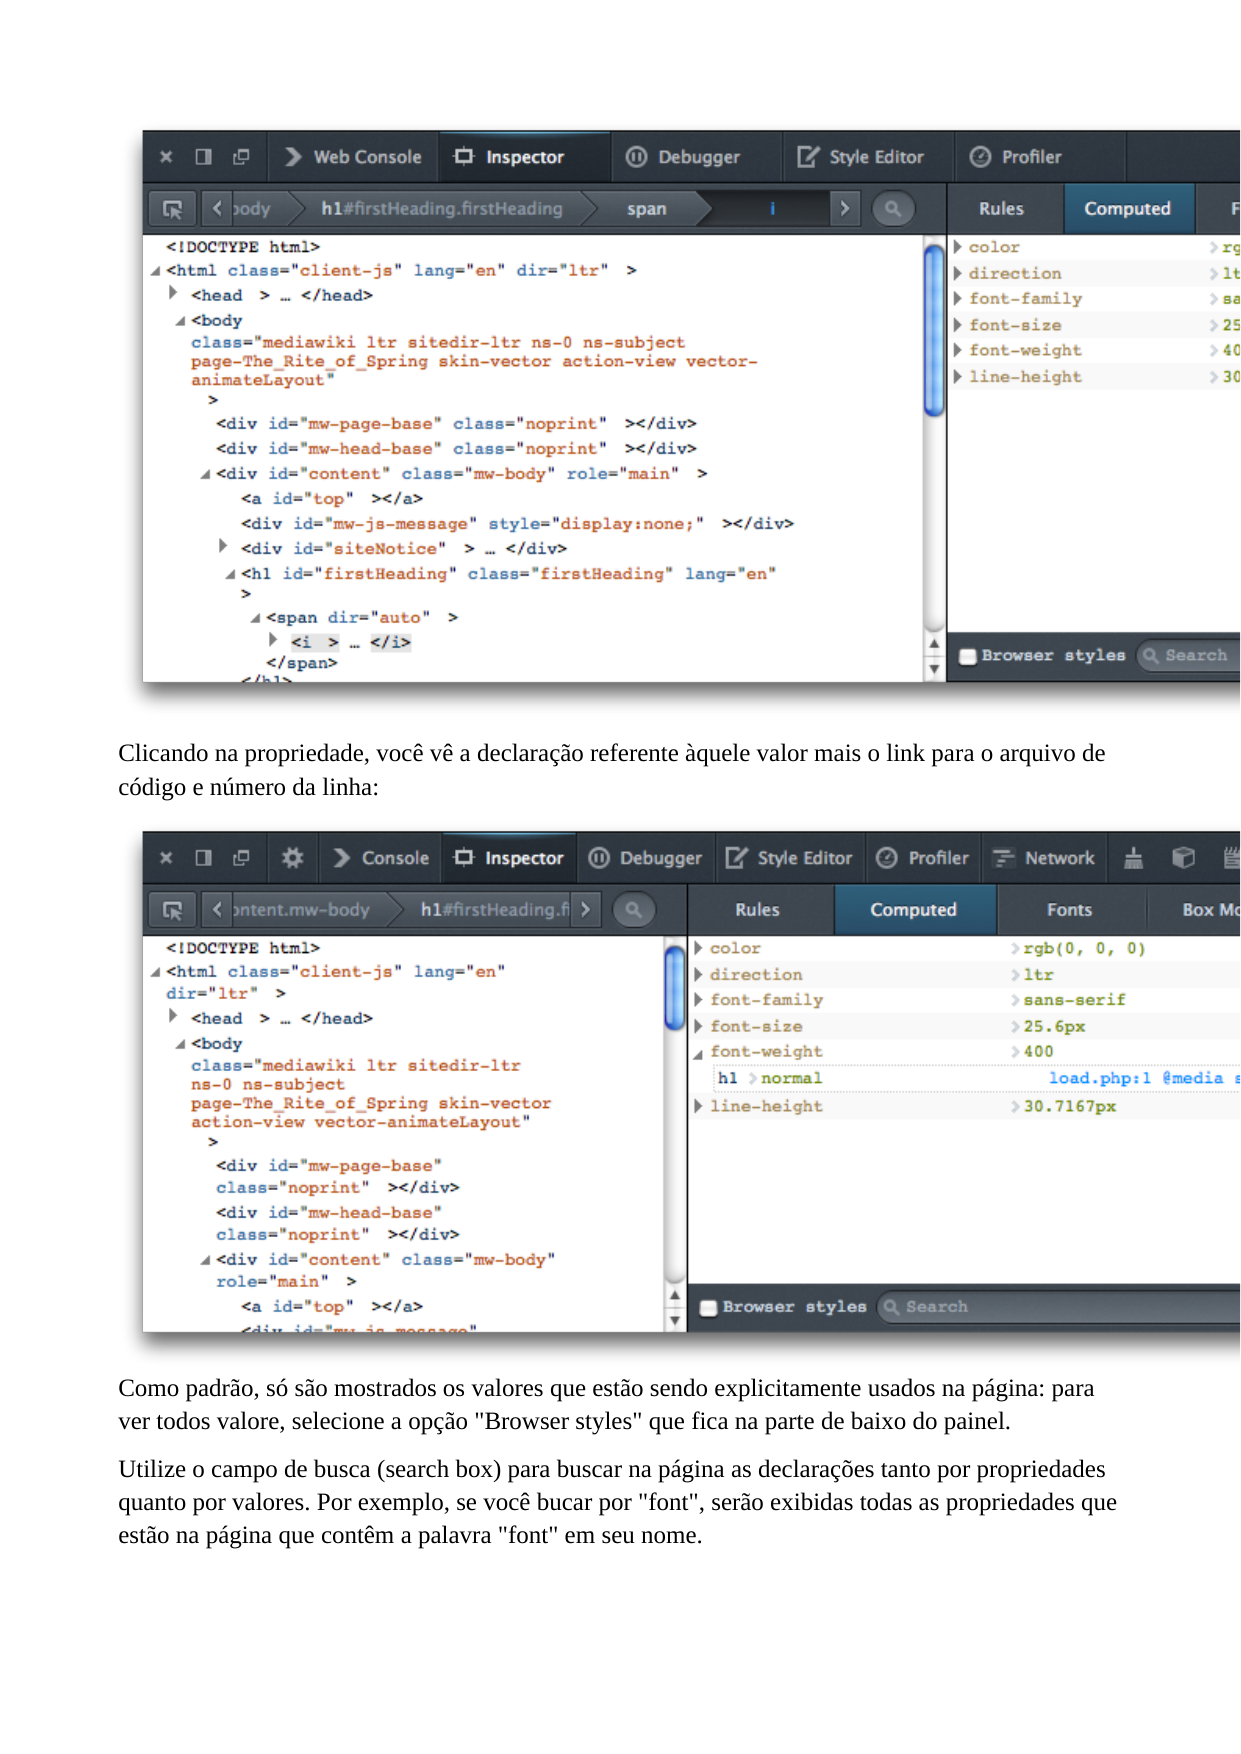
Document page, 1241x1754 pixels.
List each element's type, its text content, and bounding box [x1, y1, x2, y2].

text Clicando na propriedade, você vê a declaração referente àquele valor mais o link para o arquivo de código e número da linha: [118, 738, 1122, 800]
picture [118, 819, 1241, 1370]
picture [118, 118, 1241, 720]
text Utilize o campo de busca (search box) para buscar na página as declarações tanto por propriedades quanto por valores. Por exemplo, se você bucar por "font", serão exibidas todas as propriedades que estão na página que contêm a palavra "font" em seu nome. [118, 1454, 1122, 1549]
text Como padrão, só são mostrados os valores que estão sendo explicitamente usados na página: para ver todos valore, selecione a opção "Browser styles" que fica na parte de baixo do painel. [118, 1370, 1122, 1435]
